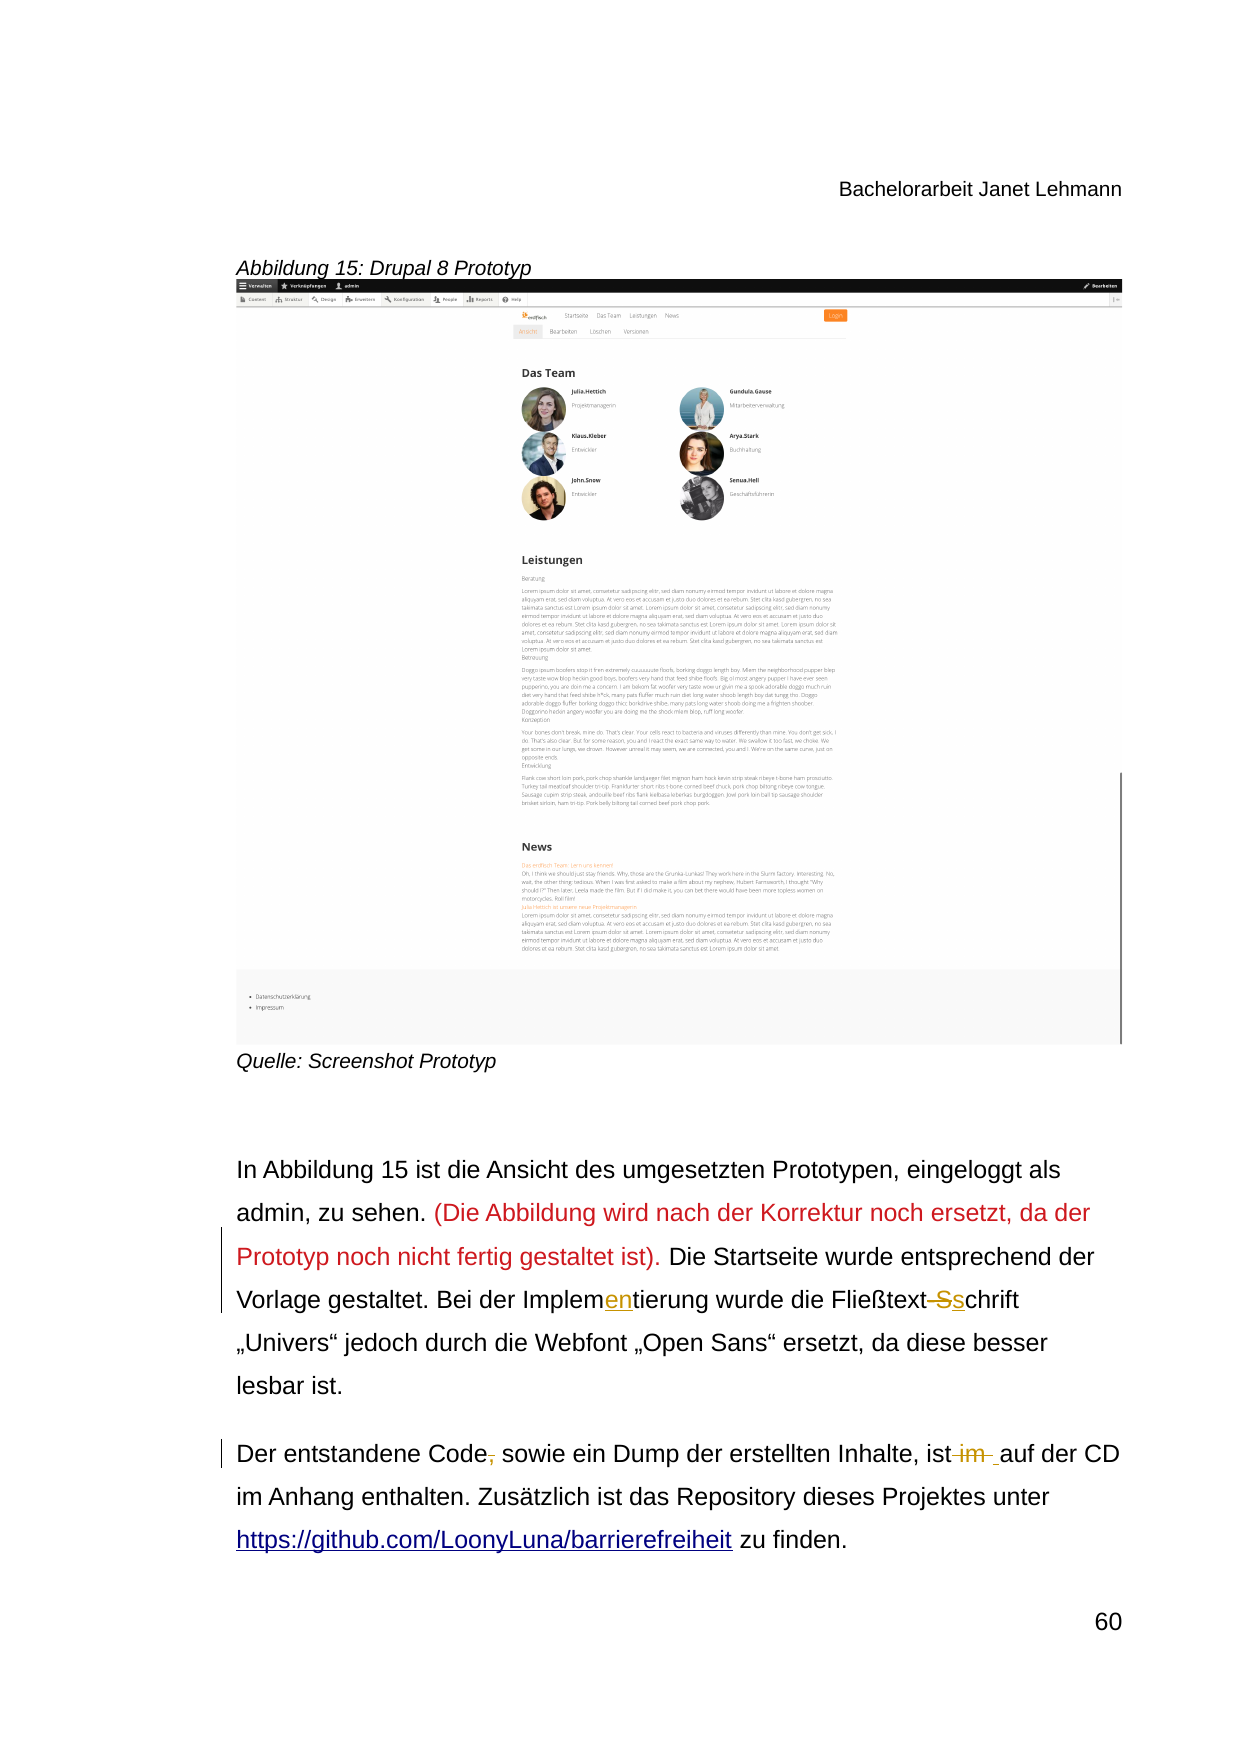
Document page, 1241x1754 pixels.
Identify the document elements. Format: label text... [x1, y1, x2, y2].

text Abbildung 15: Drupal 8 Prototyp [236, 256, 1122, 279]
text Der entstandene Code sowie ein Dump der erstellten Inhalte, ist auf der CD im Anhang enthalten. Zusätzlich ist das Repository dieses Projektes unter https://github.com/LoonyLuna/barrierefreiheit zu finden. [236, 1439, 1122, 1554]
text Quelle: Screenshot Prototyp [236, 1045, 1122, 1073]
picture [236, 279, 1123, 1045]
text In Abbildung 15 ist die Ansicht des umgesetzten Prototypen, eingeloggt als admin, zu sehen. (Die Abbildung wird nach der Korrektur noch ersetzt, da der Prototyp noch nicht fertig gestaltet ist). Die Startseite wurde entsprechend der Vorlage gestaltet. Bei der Implementierung wurde die Fließtextschrift „Univers“ jedoch durch die Webfont „Open Sans“ ersetzt, da diese besser lesbar ist. [236, 1155, 1122, 1399]
text [236, 243, 1122, 256]
